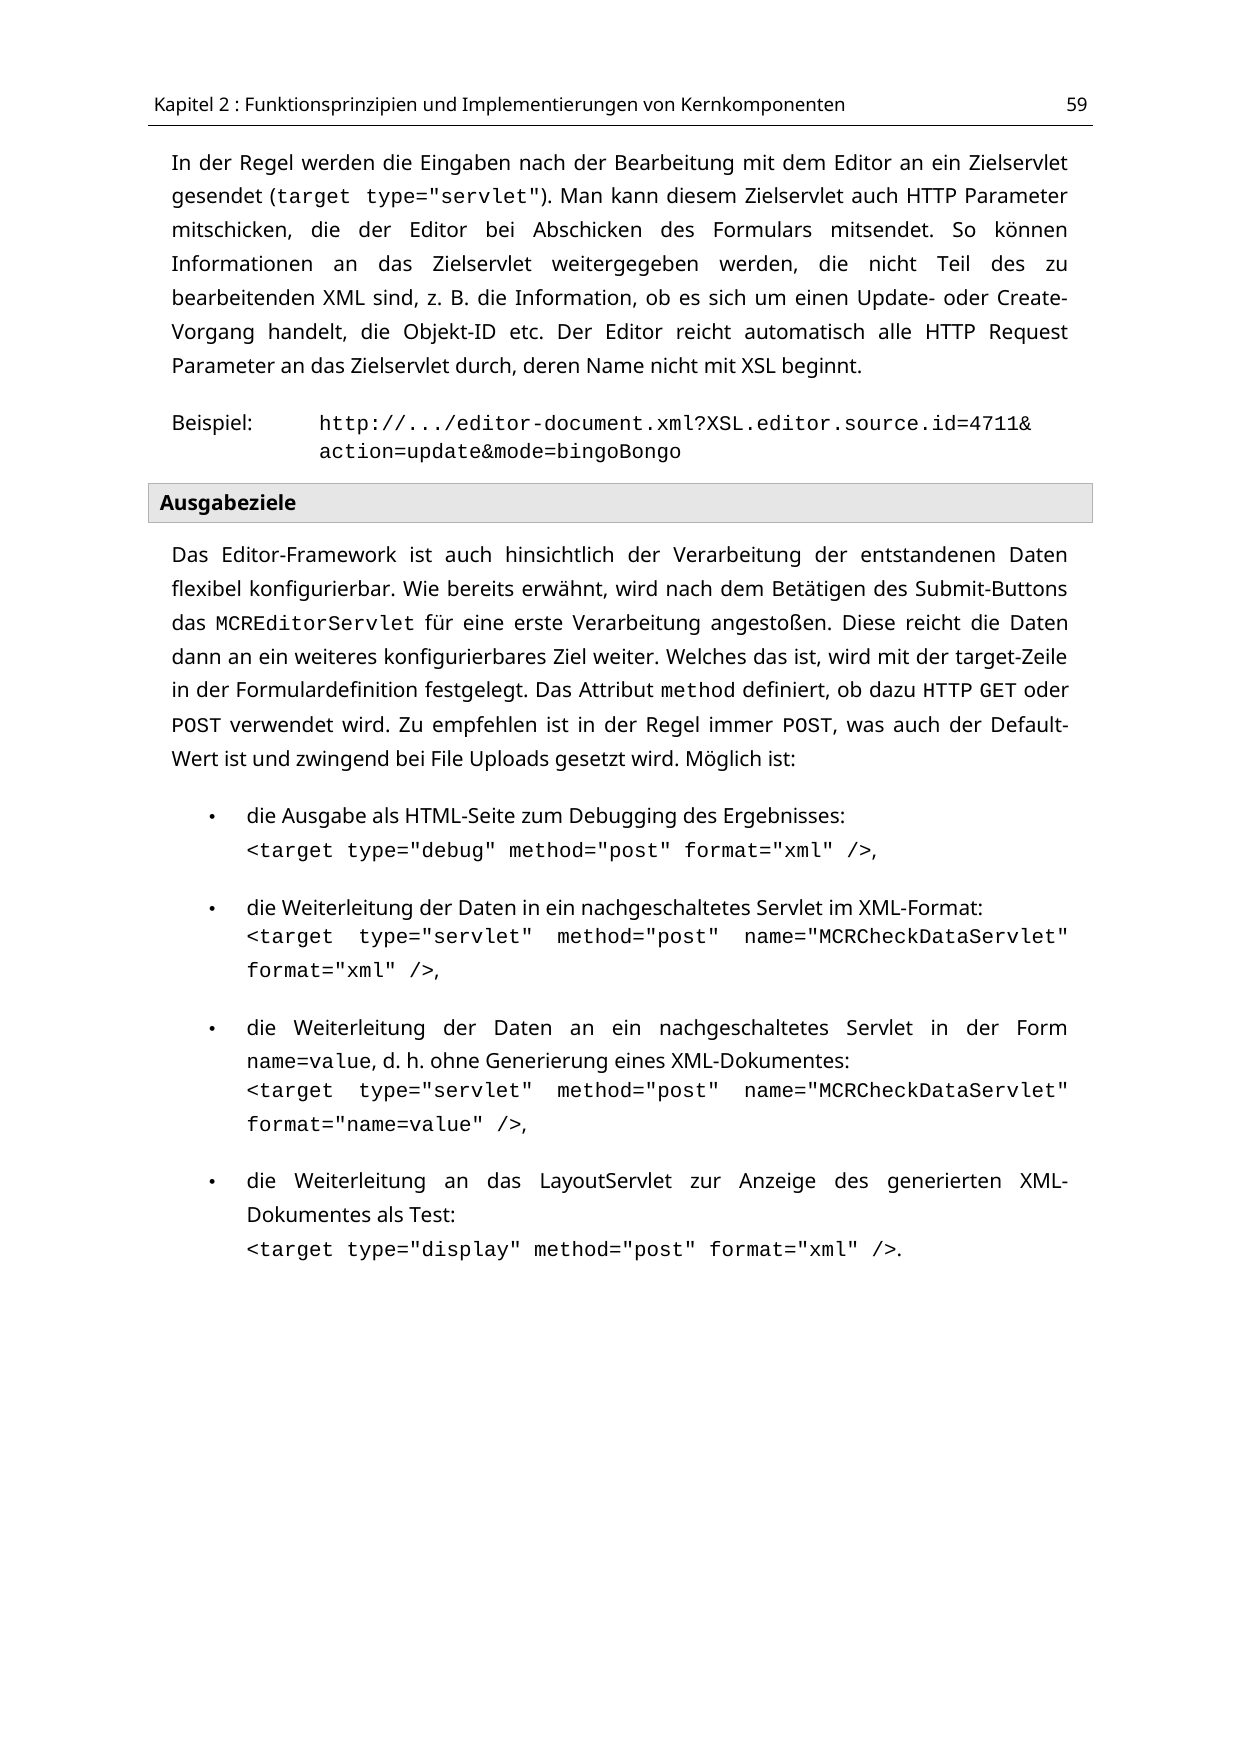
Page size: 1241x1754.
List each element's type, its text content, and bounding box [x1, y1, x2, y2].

text In der Regel werden die Eingaben nach der Bearbeitung mit dem Editor an ein Zielservlet gesendet (target type="servlet"). Man kann diesem Zielservlet auch HTTP Parameter mitschicken, die der Editor bei Abschicken des Formulars mitsendet. So können Informationen an das Zielservlet weitergegeben werden, die nicht Teil des zu bearbeitenden XML sind, z. B. die Information, ob es sich um einen Update- oder Create-Vorgang handelt, die Objekt-ID etc. Der Editor reicht automatisch alle HTTP Request Parameter an das Zielservlet durch, deren Name nicht mit XSL beginnt. [171, 148, 1069, 379]
list die Weiterleitung der Daten an ein nachgeschaltetes Servlet in der Form name=value, d. h. ohne Generierung eines XML-Dokumentes: <target type="servlet" method="post" name="MCRCheckDataServlet" format="name=value" />, [209, 1013, 1069, 1137]
list die Weiterleitung der Daten in ein nachgeschaltetes Servlet im XML-Format: <target type="servlet" method="post" name="MCRCheckDataServlet" format="xml" />, [209, 893, 1069, 983]
list die Weiterleitung an das LayoutServlet zur Anzeige des generierten XML-Dokumentes als Test: <target type="display" method="post" format="xml" />. [209, 1167, 1069, 1263]
table_header Ausgabeziele [149, 484, 1092, 522]
list die Ausgabe als HTML-Seite zum Debugging des Ergebnisses: <target type="debug" method="post" format="xml" />, [209, 801, 1069, 864]
text Das Editor-Framework ist auch hinsichtlich der Verarbeitung der entstandenen Daten flexibel konfigurierbar. Wie bereits erwähnt, wird nach dem Betätigen des Submit-Buttons das MCREditorServlet für eine erste Verarbeitung angestoßen. Diese reicht die Daten dann an ein weiteres konfigurierbares Ziel weiter. Welches das ist, wird mit der target-Zeile in der Formulardefinition festgelegt. Das Attribut method definiert, ob dazu HTTP GET oder POST verwendet wird. Zu empfehlen ist in der Regel immer POST, was auch der Default-Wert ist und zwingend bei File Uploads gesetzt wird. Möglich ist: [171, 540, 1069, 772]
text Beispiel: http://.../editor-document.xml?XSL.editor.source.id=4711& action=update&mode=bingoBongo [171, 408, 1069, 465]
